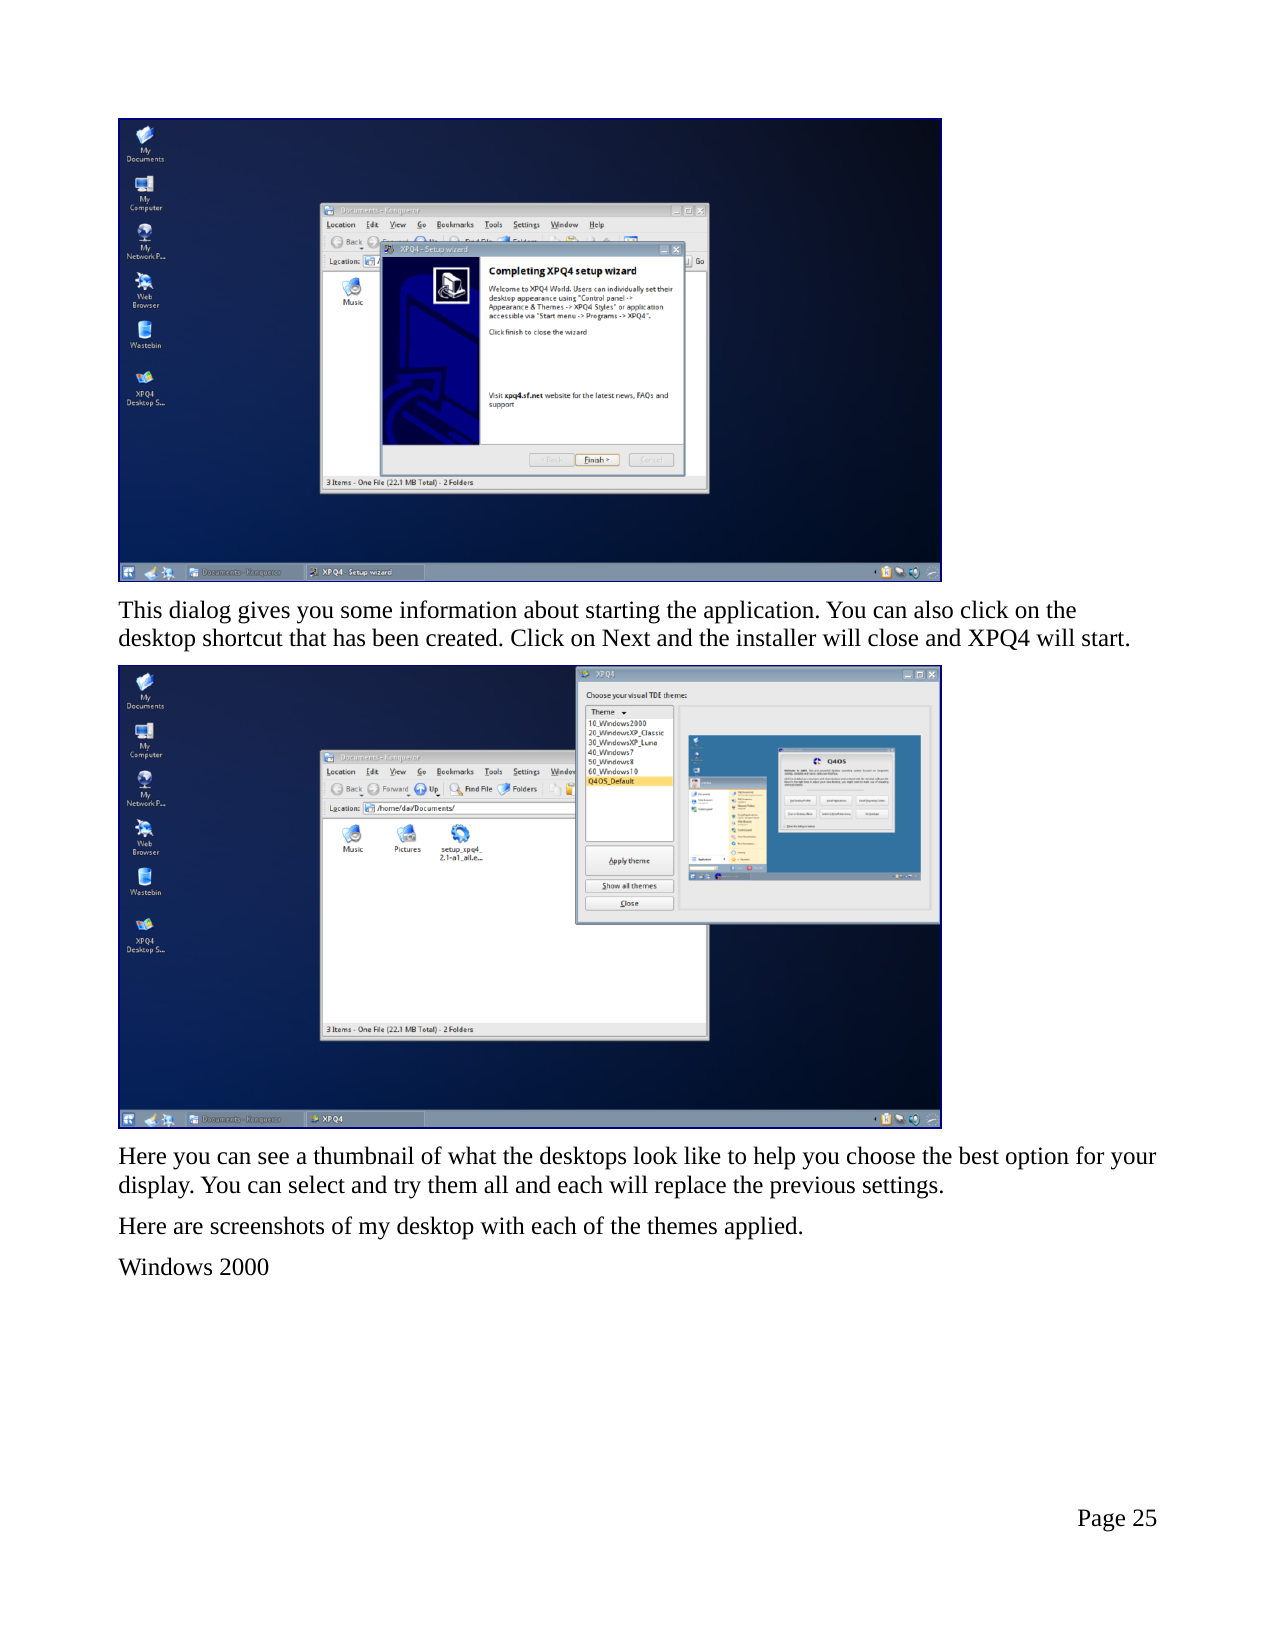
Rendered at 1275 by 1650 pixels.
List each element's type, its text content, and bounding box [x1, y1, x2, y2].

text Here are screenshots of my desktop with each of the themes applied. [118, 1211, 1157, 1240]
text Here you can see a thumbnail of what the desktops look like to help you choose the best option for your display. You can select and try them all and each will replace the previous settings. [118, 1141, 1157, 1199]
text Windows 2000 [118, 1252, 1157, 1281]
picture [120, 666, 940, 1127]
text This dialog gives you some information about starting the application. You can also click on the desktop shortcut that has been created. Click on Next and the installer will close and XPQ4 will start. [118, 595, 1157, 652]
picture [120, 120, 940, 581]
